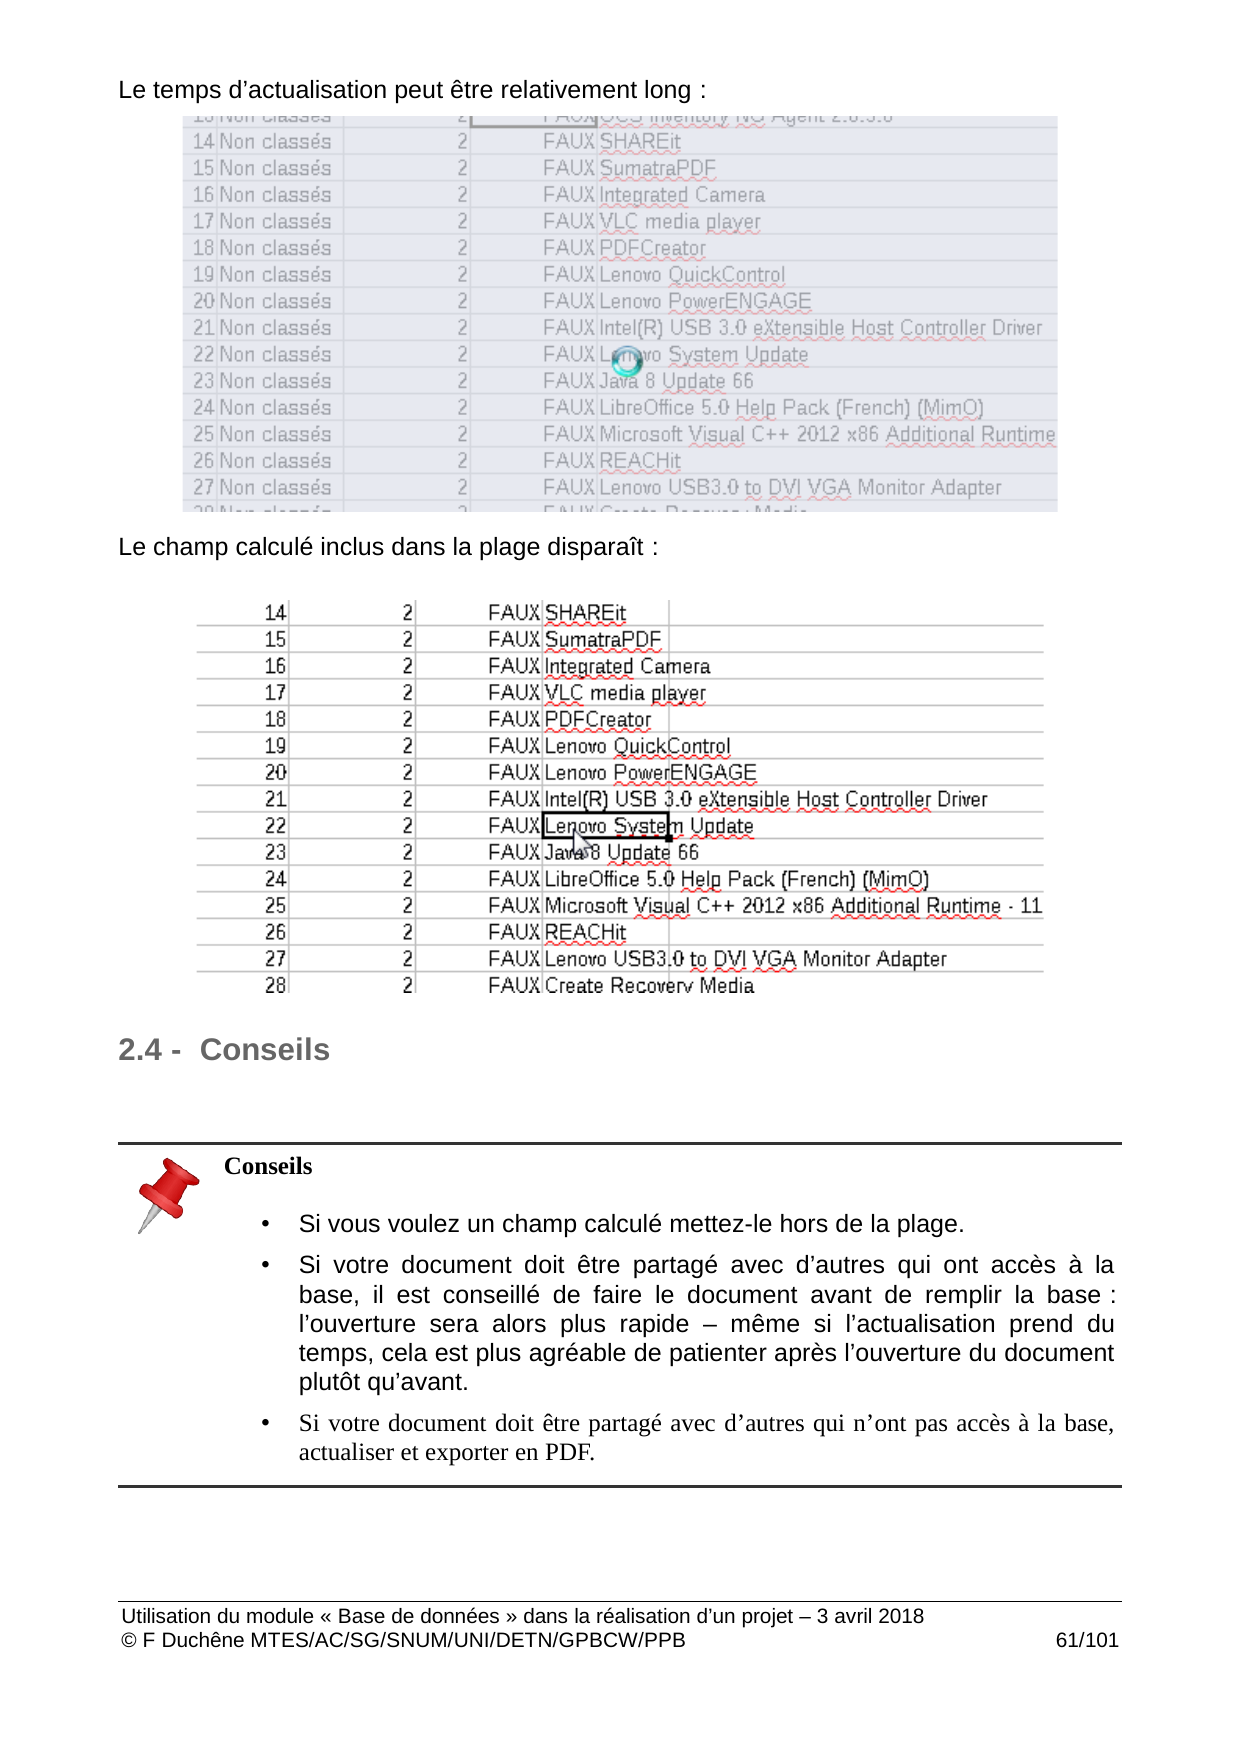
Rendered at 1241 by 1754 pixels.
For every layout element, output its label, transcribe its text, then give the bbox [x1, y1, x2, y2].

text Le champ calculé inclus dans la plage disparaît : [118, 532, 1122, 561]
picture [182, 116, 1058, 512]
text Le temps d’actualisation peut être relativement long : [118, 75, 1122, 104]
subtitle Conseils [118, 1031, 1122, 1067]
picture [123, 1150, 213, 1240]
picture [196, 600, 1044, 993]
table_header Conseils Si vous voulez un champ calculé mettez-le hors de la plage. Si votre document doit être partagé avec d’autres qui ont accès à la base, il est conseillé de faire le document avant de remplir la base : l’ouverture sera alors plus rapide – même si l’actualisation prend du temps, cela est plus agréable de patienter après l’ouverture du document plutôt qu’avant. Si votre document doit être partagé avec d’autres qui n’ont pas accès à la base, actualiser et exporter en PDF. [218, 1145, 1122, 1484]
table_header [118, 1145, 218, 1484]
